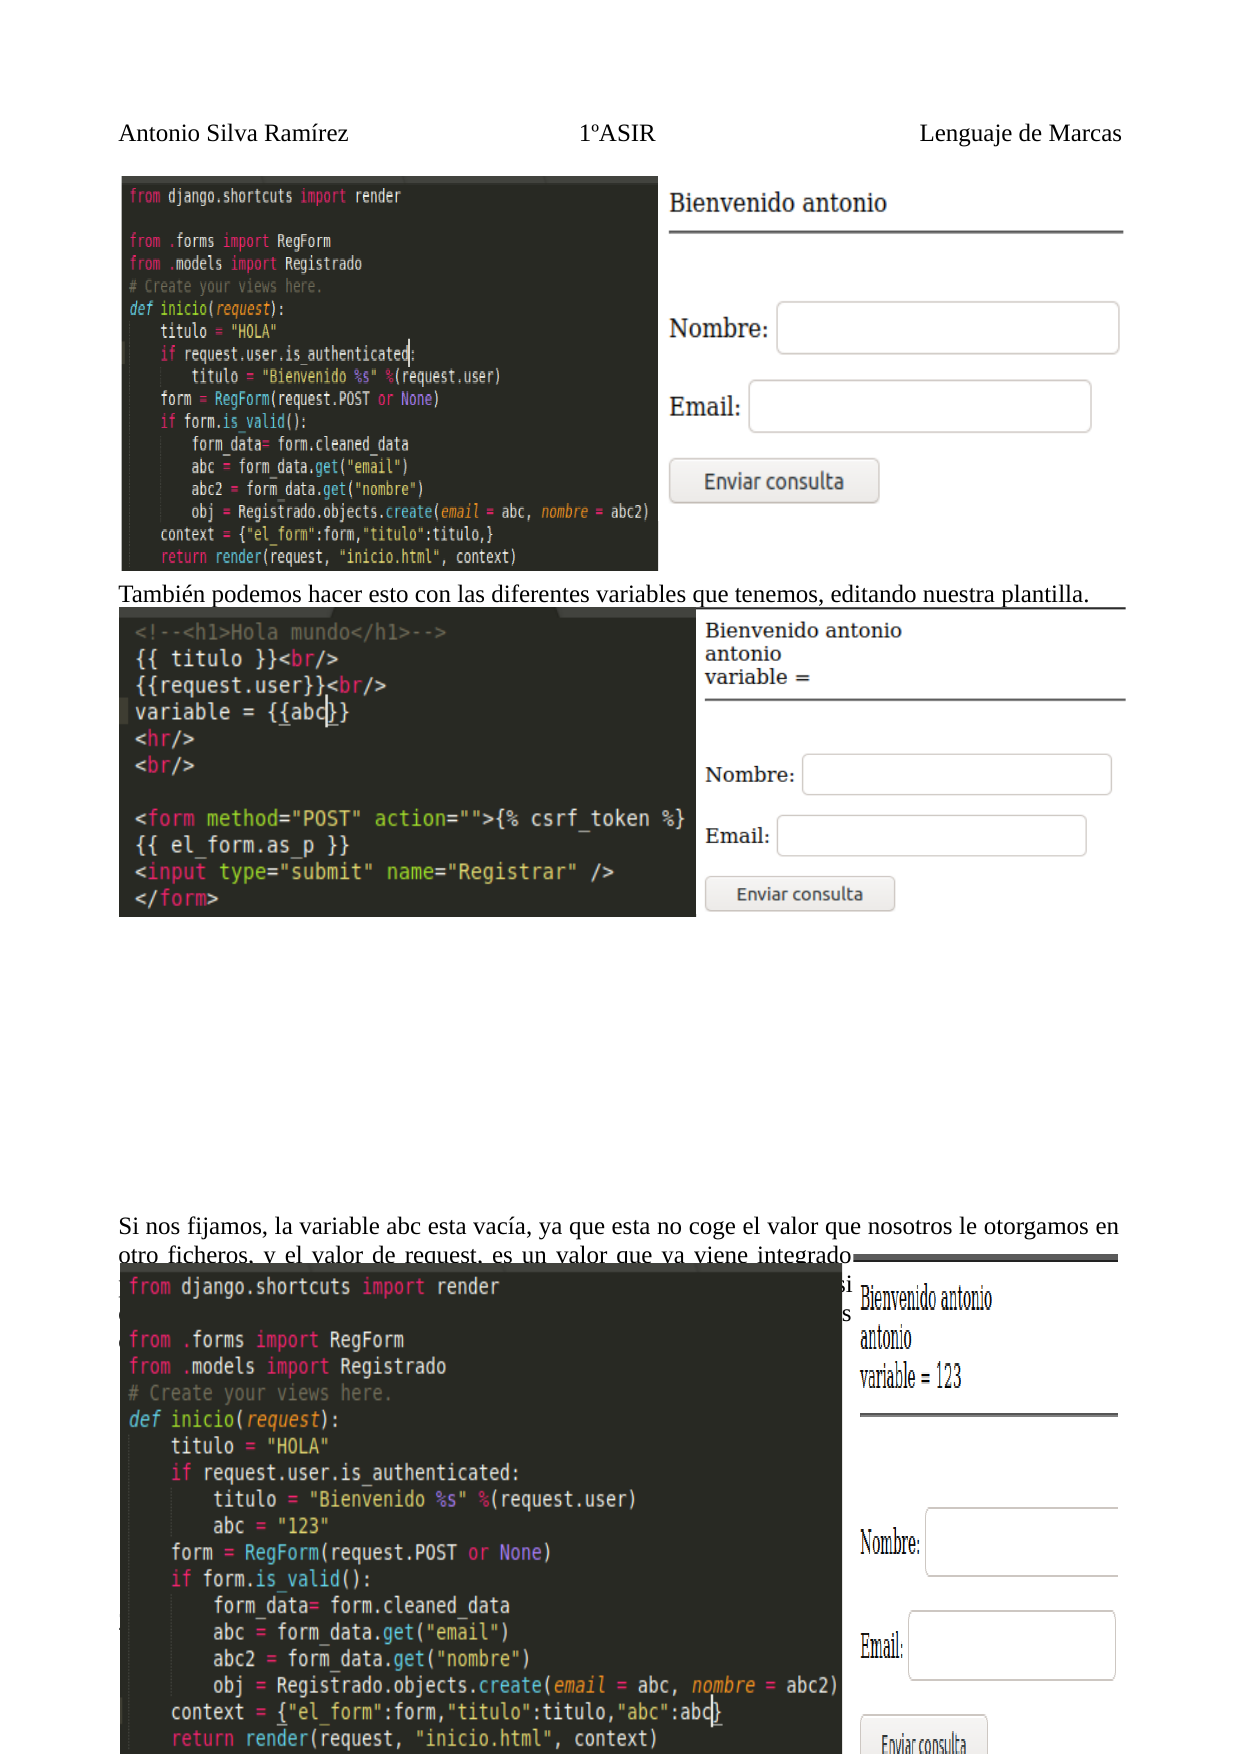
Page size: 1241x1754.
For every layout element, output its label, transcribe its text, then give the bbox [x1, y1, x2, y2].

text Si nos fijamos, la variable abc esta vacía, ya que esta no coge el valor que nosotros le otorgamos en otro ficheros, y el valor de request, es un valor que ya viene integrado por django, por esta razón si contempla un valor para este campo, si deseamos que la variable abc mostrase un valor debemos de hacer estos cambios. [118, 1211, 1122, 1355]
picture [120, 1263, 843, 1754]
picture [119, 607, 1126, 917]
picture [853, 1254, 1118, 1754]
picture [121, 176, 1124, 571]
text También podemos hacer esto con las diferentes variables que tenemos, editando nuestra plantilla. [118, 579, 1122, 608]
